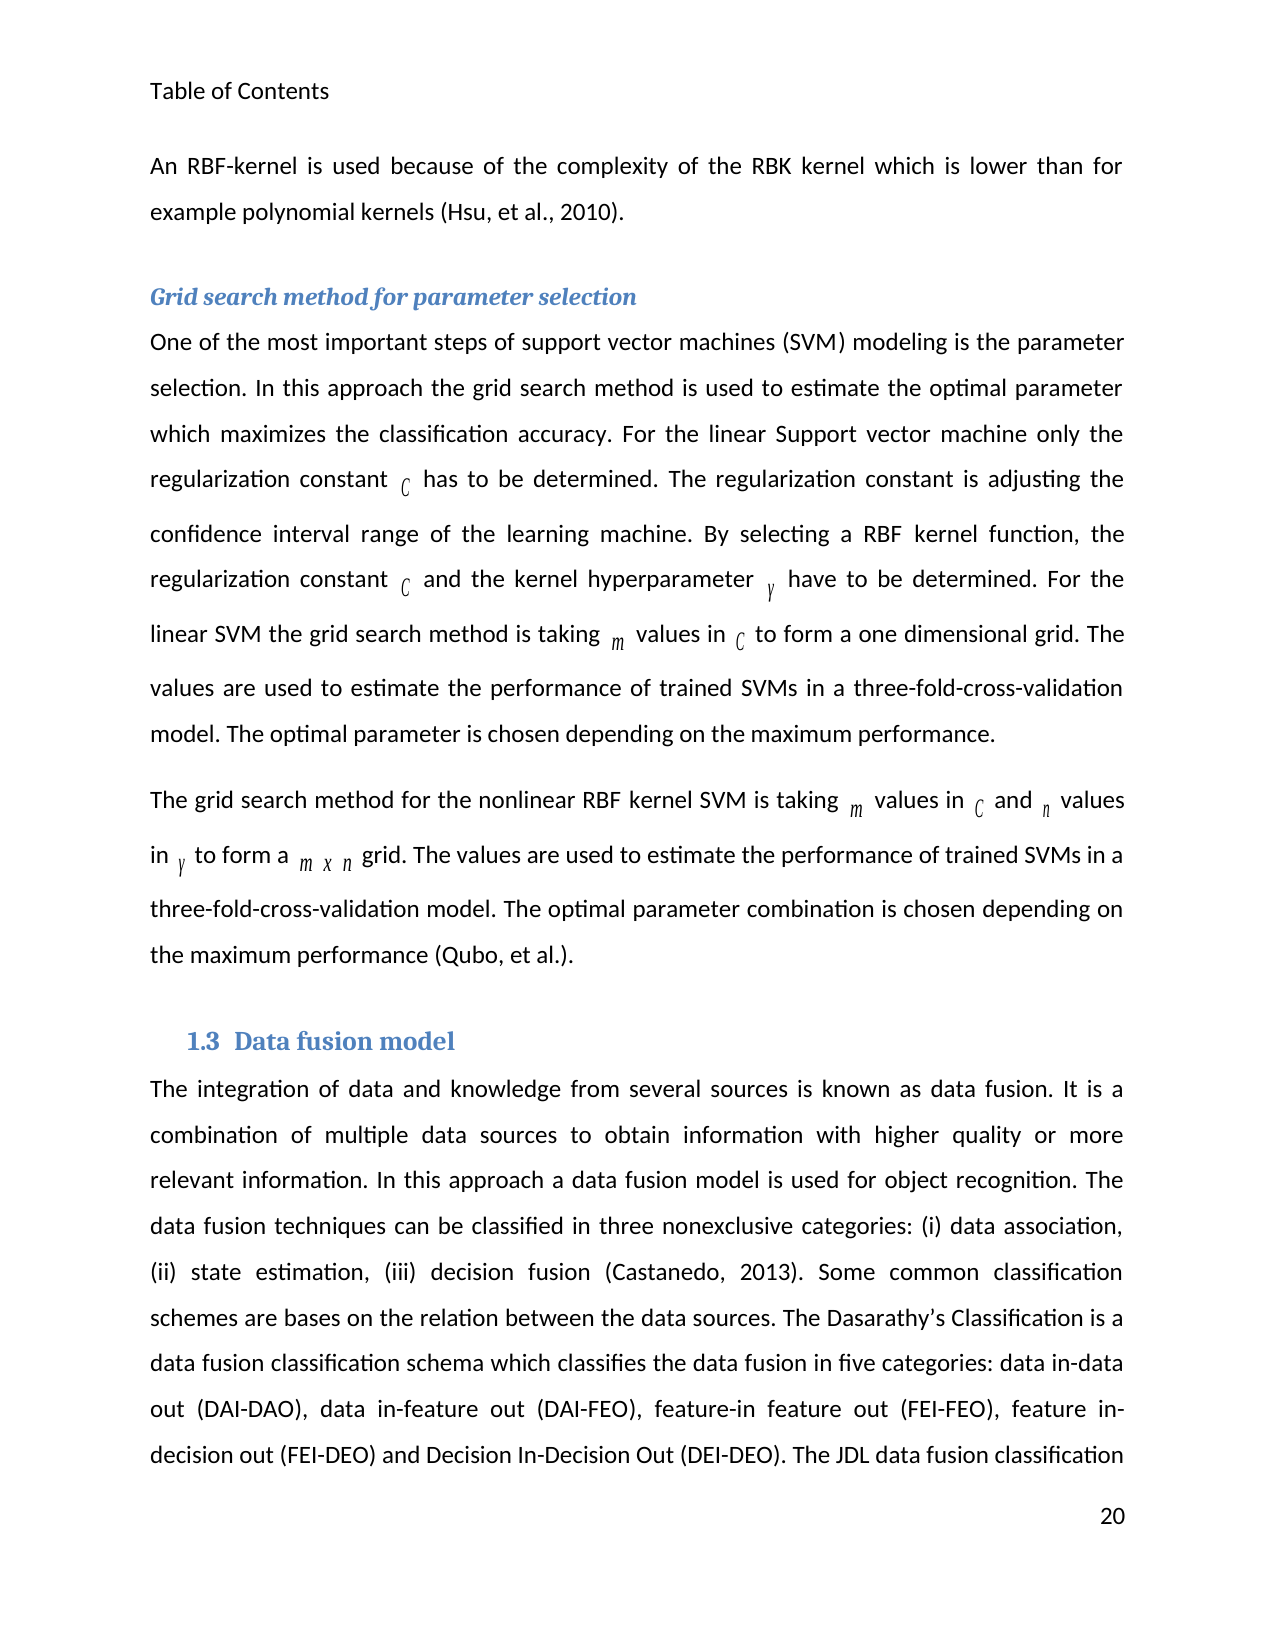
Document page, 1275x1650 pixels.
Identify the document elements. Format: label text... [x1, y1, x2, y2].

text An RBF-kernel is used because of the complexity of the RBK kernel which is lower than for example polynomial kernels (Hsu, et al., 2010). [150, 150, 1125, 226]
subtitle Grid search method for parameter selection [150, 283, 1125, 312]
text One of the most important steps of support vector machines (SVM) modeling is the parameter selection. In this approach the grid search method is used to estimate the optimal parameter which maximizes the classification accuracy. For the linear Support vector machine only the regularization constant has to be determined. The regularization constant is adjusting the confidence interval range of the learning machine. By selecting a RBF kernel function, the regularization constant and the kernel hyperparameter have to be determined. For the linear SVM the grid search method is taking values in to form a one dimensional grid. The values are used to estimate the performance of trained SVMs in a three-fold-cross-validation model. The optimal parameter is chosen depending on the maximum performance. [150, 326, 1125, 748]
text The integration of data and knowledge from several sources is known as data fusion. It is a combination of multiple data sources to obtain information with higher quality or more relevant information. In this approach a data fusion model is used for object recognition. The data fusion techniques can be classified in three nonexclusive categories: (i) data association, (ii) state estimation, (iii) decision fusion (Castanedo, 2013). Some common classification schemes are bases on the relation between the data sources. The Dasarathy’s Classification is a data fusion classification schema which classifies the data fusion in five categories: data in-data out (DAI-DAO), data in-feature out (DAI-FEO), feature-in feature out (FEI-FEO), feature in-decision out (FEI-DEO) and Decision In-Decision Out (DEI-DEO). The JDL data fusion classification [150, 1073, 1125, 1469]
text The grid search method for the nonlinear RBF kernel SVM is taking values in and values in to form a grid. The values are used to estimate the performance of trained SVMs in a three-fold-cross-validation model. The optimal parameter combination is chosen depending on the maximum performance (Qubo, et al.). [150, 784, 1125, 969]
subtitle Data fusion model [187, 1026, 1125, 1058]
